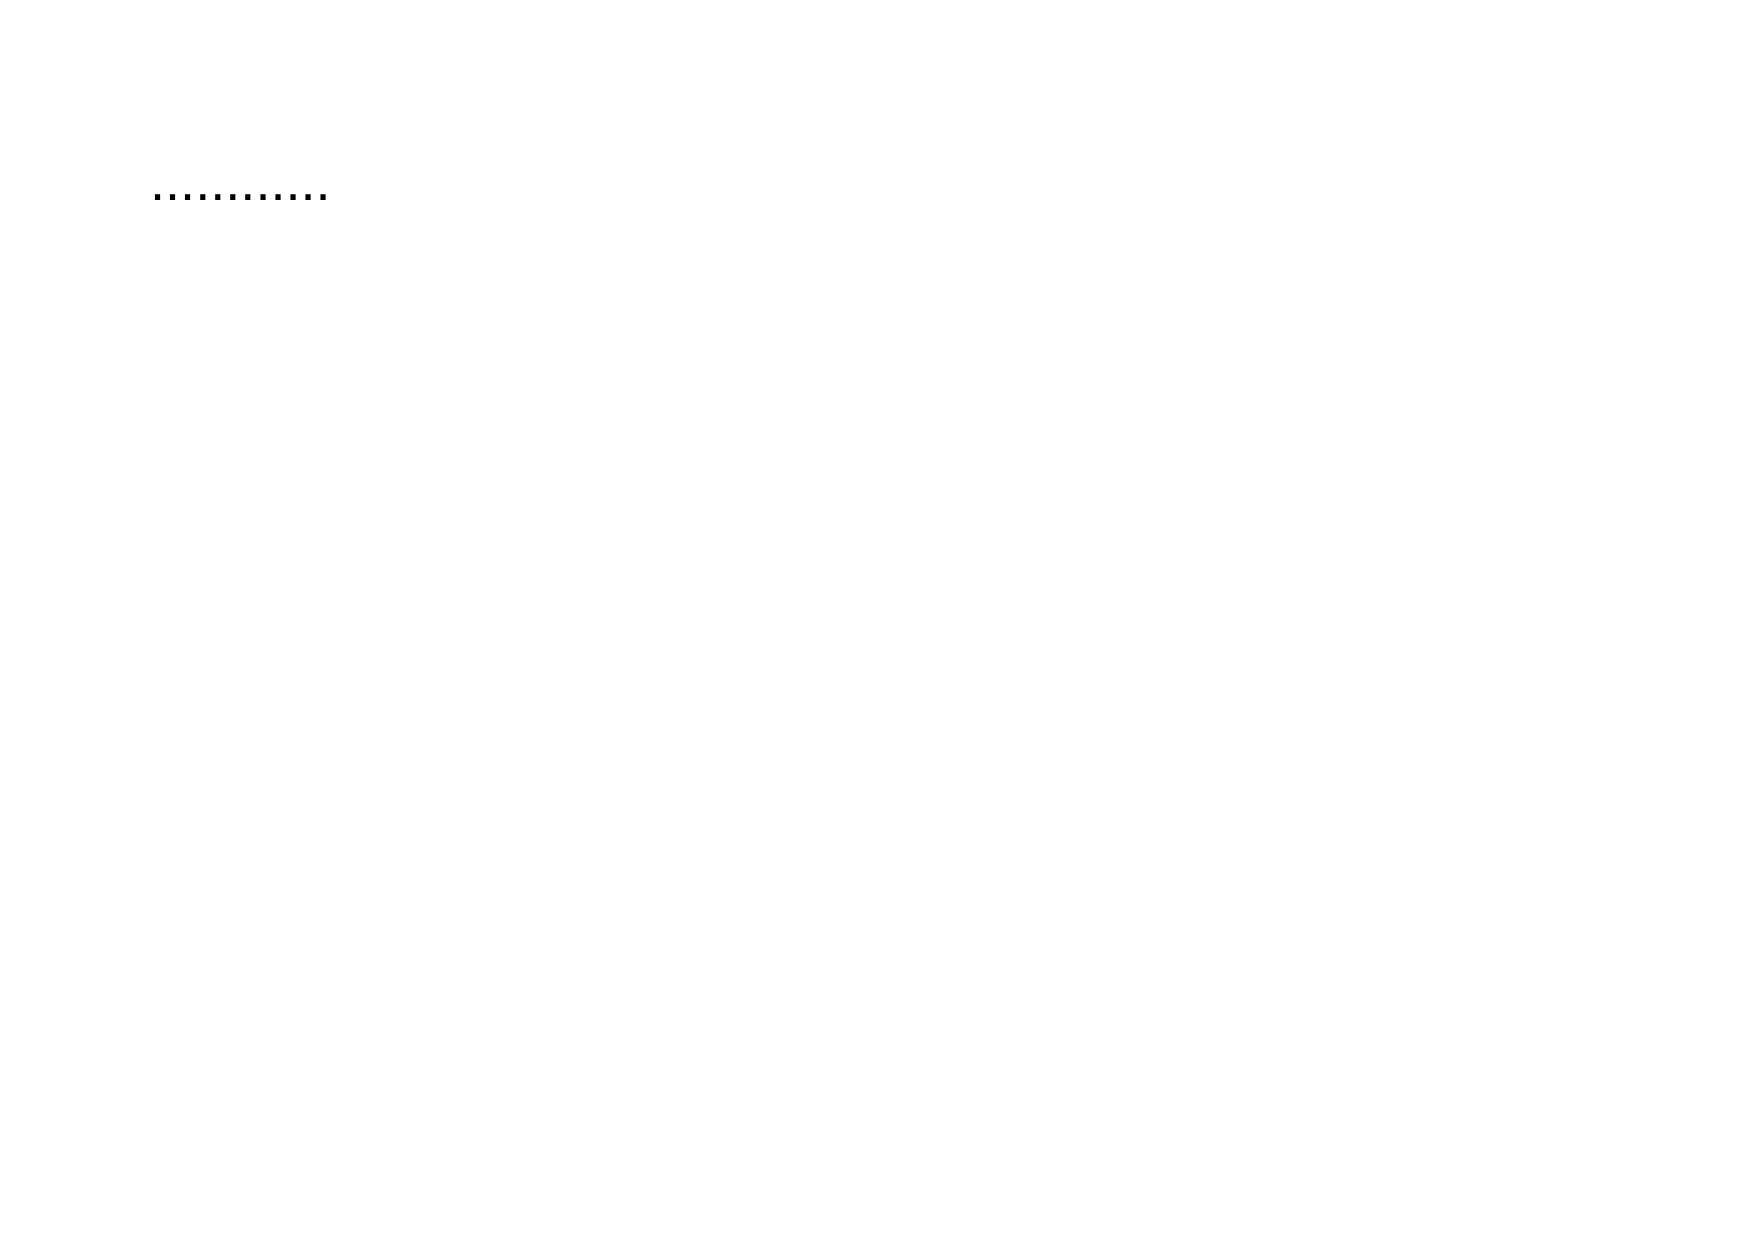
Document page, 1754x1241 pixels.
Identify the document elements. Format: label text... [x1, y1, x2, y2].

title ............ [150, 150, 1604, 212]
